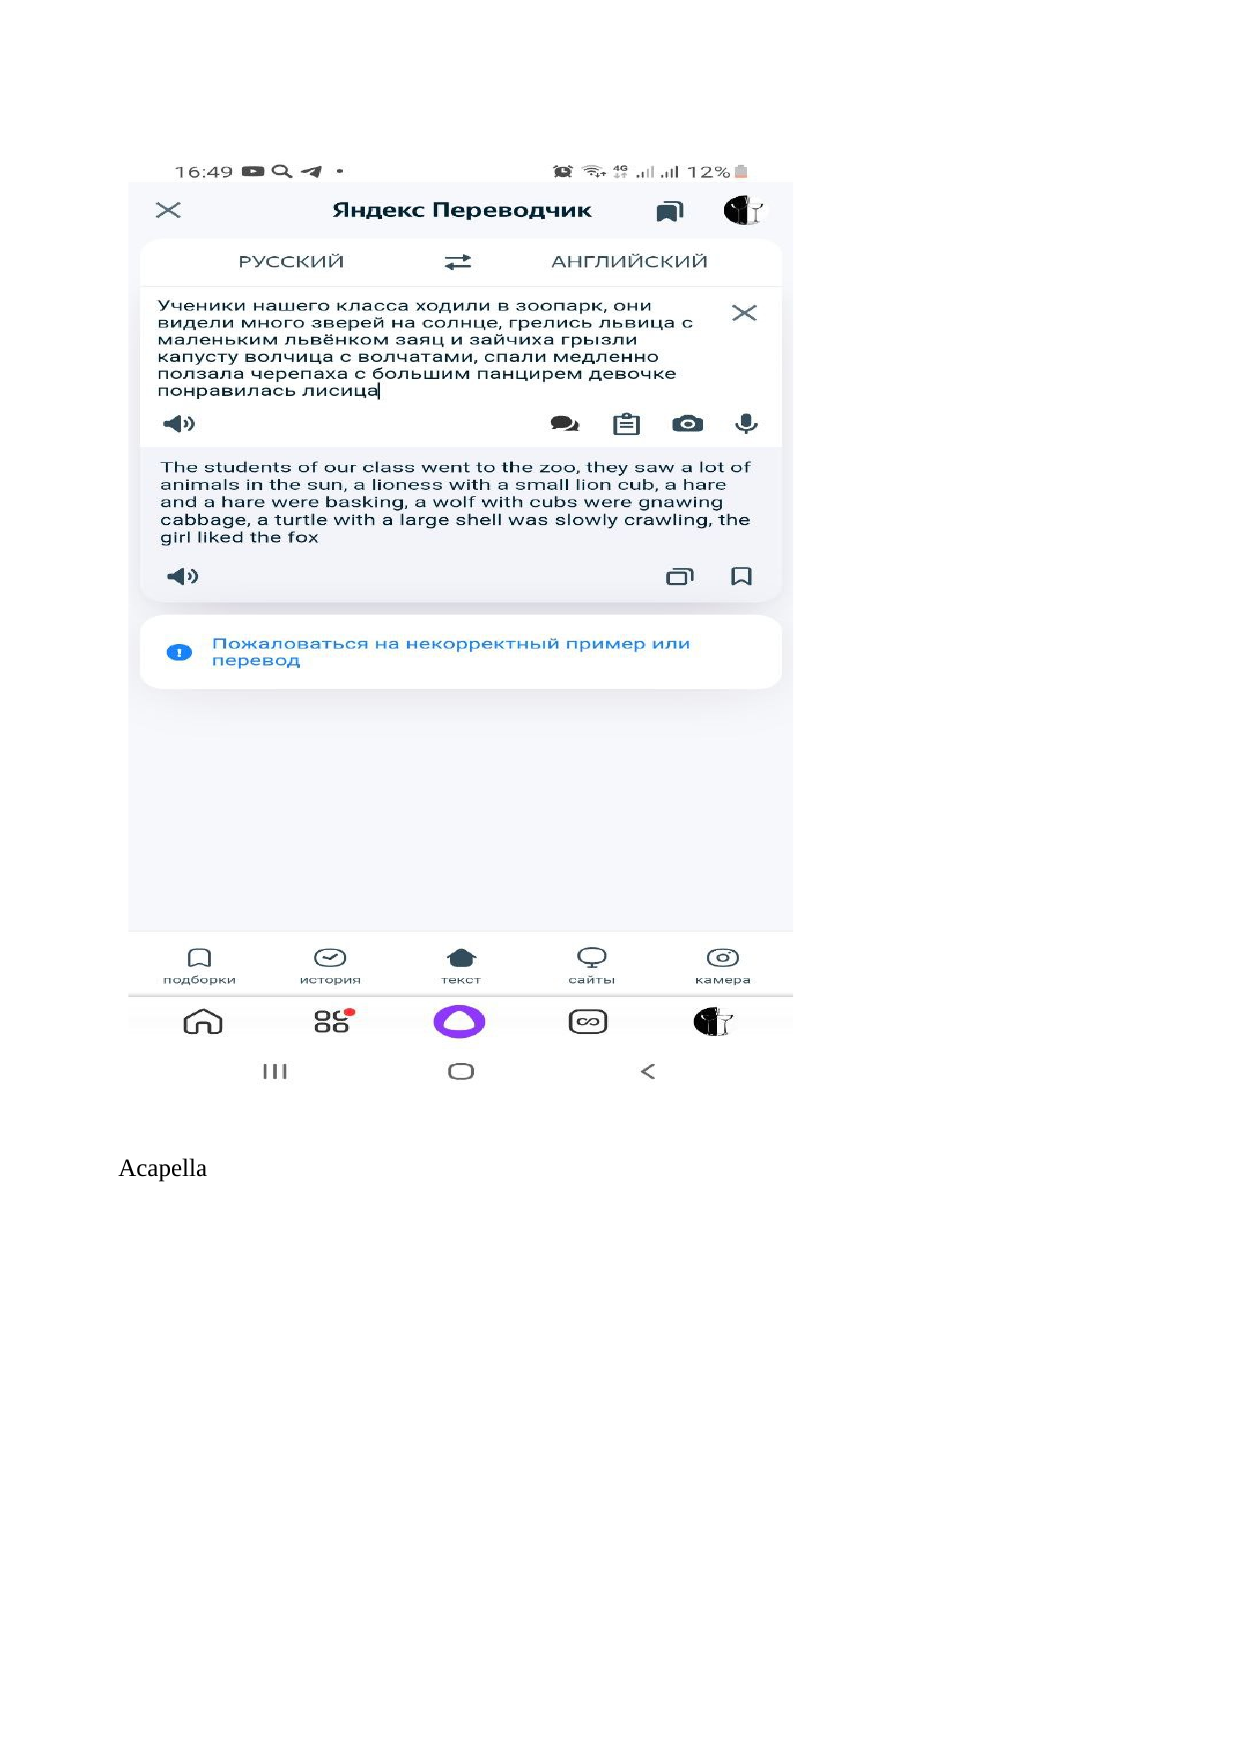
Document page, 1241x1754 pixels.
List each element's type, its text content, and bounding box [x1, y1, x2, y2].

text Acapella [118, 1153, 1122, 1182]
picture [128, 147, 794, 1096]
